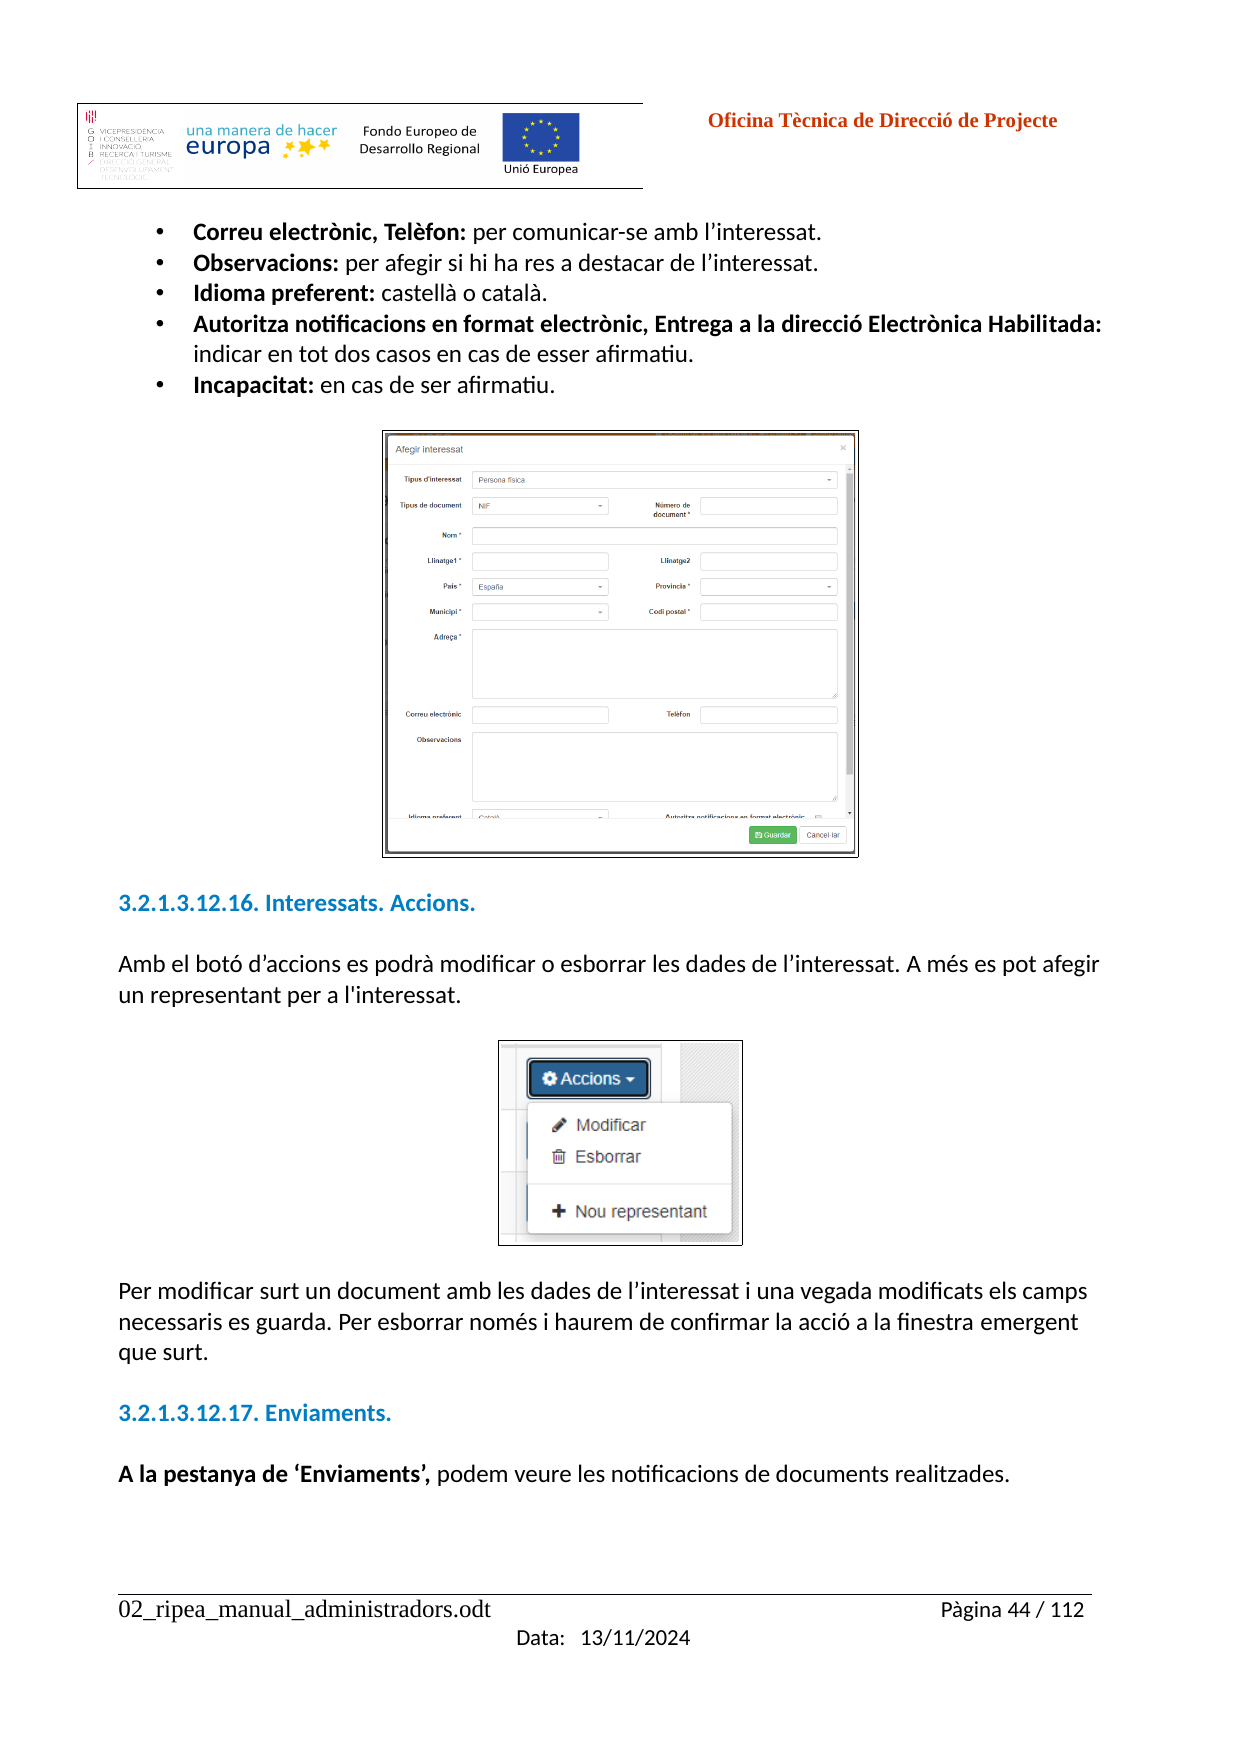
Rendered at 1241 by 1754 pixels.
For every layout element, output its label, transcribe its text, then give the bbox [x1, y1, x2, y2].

text Amb el botó d’accions es podrà modificar o esborrar les dades de l’interessat. A més es pot afegir un representant per a l'interessat. [118, 948, 1122, 1009]
text A la pestanya de ‘Enviaments’, podem veure les notificacions de documents realitzades. [118, 1459, 1122, 1489]
list Observacions: per afegir si hi ha res a destacar de l’interessat. [156, 247, 1122, 277]
picture [82, 108, 178, 182]
picture [385, 433, 856, 854]
picture [501, 1043, 739, 1242]
picture [184, 108, 585, 182]
subtitle 3.2.1.3.12.16. Interessats. Accions. [118, 887, 1122, 918]
list Correu electrònic, Telèfon: per comunicar-se amb l’interessat. [156, 216, 1122, 247]
subtitle 3.2.1.3.12.17. Enviaments. [118, 1398, 1122, 1428]
list Incapacitat: en cas de ser afirmatiu. [156, 369, 1122, 399]
list Autoritza notificacions en format electrònic, Entrega a la direcció Electrònica Habilitada: indicar en tot dos casos en cas de esser afirmatiu. [156, 308, 1122, 369]
list Idioma preferent: castellà o català. [156, 277, 1122, 308]
text Per modificar surt un document amb les dades de l’interessat i una vegada modificats els camps necessaris es guarda. Per esborrar només i haurem de confirmar la acció a la finestra emergent que surt. [118, 1276, 1122, 1367]
